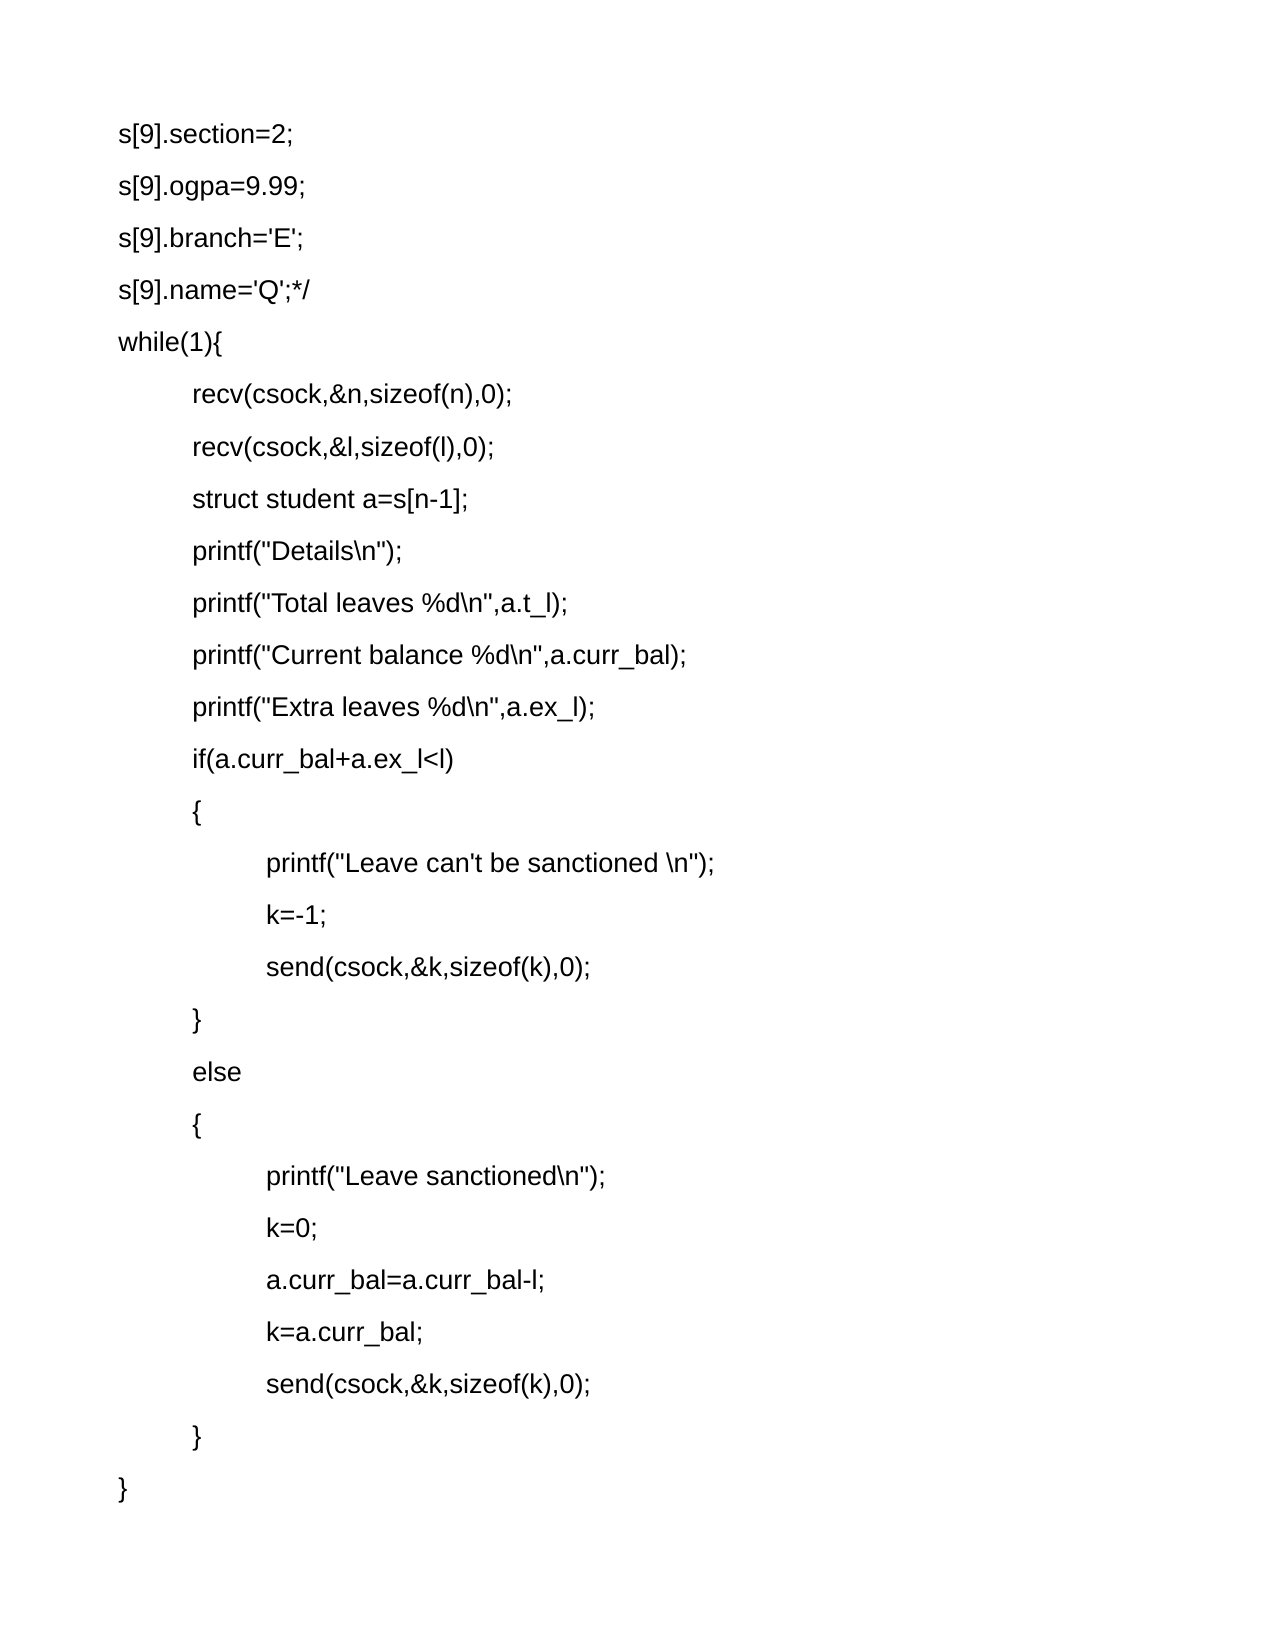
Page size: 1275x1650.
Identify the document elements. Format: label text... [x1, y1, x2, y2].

text s[9].ogpa=9.99; [118, 170, 1157, 201]
text printf("Current balance %d\n",a.curr_bal); [118, 639, 1157, 670]
text a.curr_bal=a.curr_bal-l; [118, 1264, 1157, 1295]
text struct student a=s[n-1]; [118, 483, 1157, 514]
text printf("Extra leaves %d\n",a.ex_l); [118, 691, 1157, 722]
text } [118, 1472, 1157, 1503]
text recv(csock,&l,sizeof(l),0); [118, 431, 1157, 462]
text recv(csock,&n,sizeof(n),0); [118, 378, 1157, 410]
text s[9].branch='E'; [118, 222, 1157, 253]
text if(a.curr_bal+a.ex_l<l) [118, 743, 1157, 774]
text else [118, 1056, 1157, 1087]
text k=-1; [118, 899, 1157, 931]
text k=a.curr_bal; [118, 1316, 1157, 1347]
text printf("Details\n"); [118, 535, 1157, 566]
text s[9].name='Q';*/ [118, 274, 1157, 306]
text send(csock,&k,sizeof(k),0); [118, 1368, 1157, 1399]
text { [118, 795, 1157, 826]
text } [118, 1420, 1157, 1451]
text send(csock,&k,sizeof(k),0); [118, 951, 1157, 983]
text k=0; [118, 1212, 1157, 1243]
text printf("Leave sanctioned\n"); [118, 1160, 1157, 1191]
text { [118, 1108, 1157, 1139]
text printf("Leave can't be sanctioned \n"); [118, 847, 1157, 878]
text printf("Total leaves %d\n",a.t_l); [118, 587, 1157, 618]
text while(1){ [118, 326, 1157, 358]
text s[9].section=2; [118, 118, 1157, 149]
text } [118, 1003, 1157, 1035]
